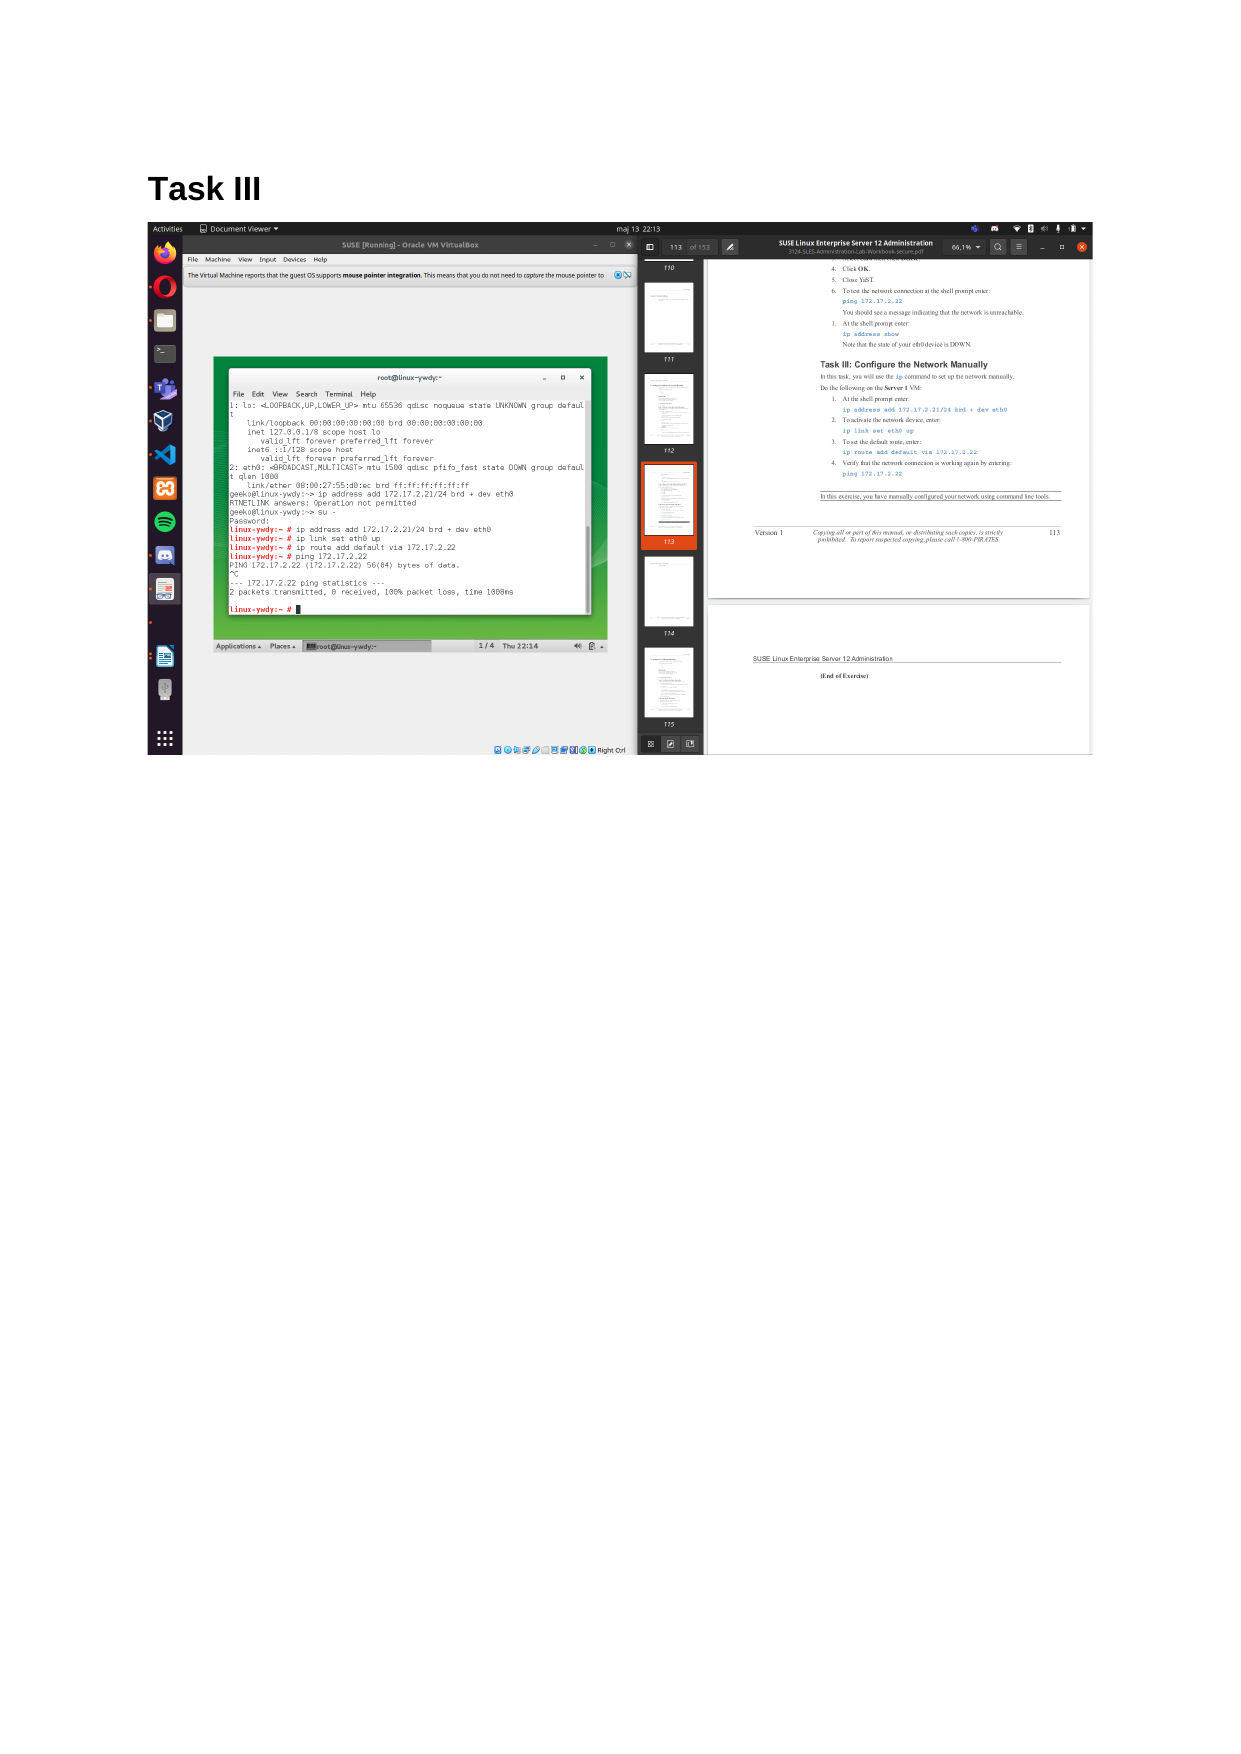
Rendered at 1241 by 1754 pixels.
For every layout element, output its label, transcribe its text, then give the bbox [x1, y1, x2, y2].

subtitle Task III [148, 168, 1093, 207]
picture [147, 222, 1093, 755]
